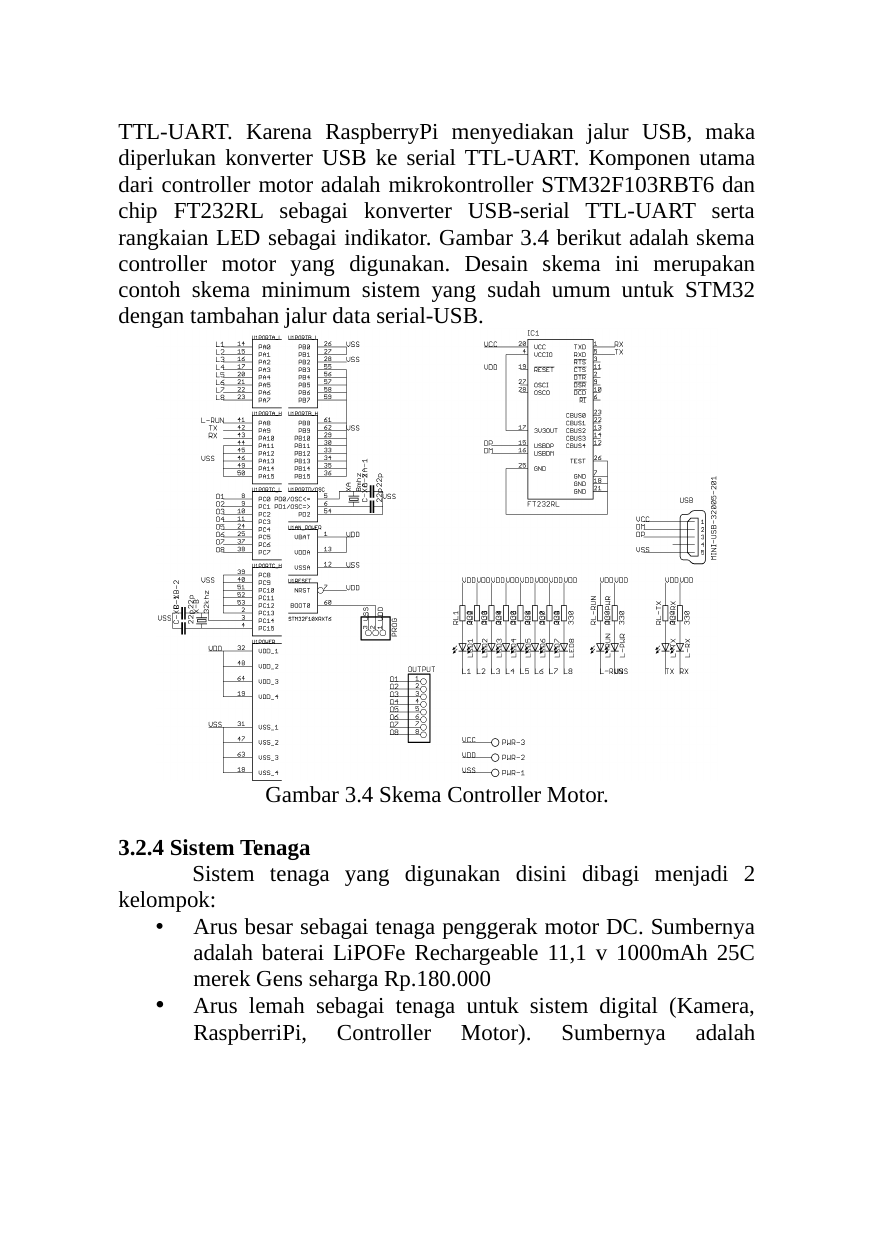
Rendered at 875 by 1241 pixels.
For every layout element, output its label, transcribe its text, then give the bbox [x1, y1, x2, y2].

picture [156, 328, 718, 781]
text 3.2.4 Sistem Tenaga [118, 834, 756, 860]
text Sistem tenaga yang digunakan disini dibagi menjadi 2 kelompok: [118, 860, 756, 913]
list Arus besar sebagai tenaga penggerak motor DC. Sumbernya adalah baterai LiPOFe Rechargeable 11,1 v 1000mAh 25C merek Gens seharga Rp.180.000 [156, 913, 756, 992]
text TTL-UART. Karena RaspberryPi menyediakan jalur USB, maka diperlukan konverter USB ke serial TTL-UART. Komponen utama dari controller motor adalah mikrokontroller STM32F103RBT6 dan chip FT232RL sebagai konverter USB-serial TTL-UART serta rangkaian LED sebagai indikator. Gambar 3.4 berikut adalah skema controller motor yang digunakan. Desain skema ini merupakan contoh skema minimum sistem yang sudah umum untuk STM32 dengan tambahan jalur data serial-USB. [118, 118, 756, 329]
list Arus lemah sebagai tenaga untuk sistem digital (Kamera, RaspberriPi, Controller Motor). Sumbernya adalah [156, 992, 756, 1045]
text Gambar 3.4 Skema Controller Motor. [118, 329, 756, 807]
